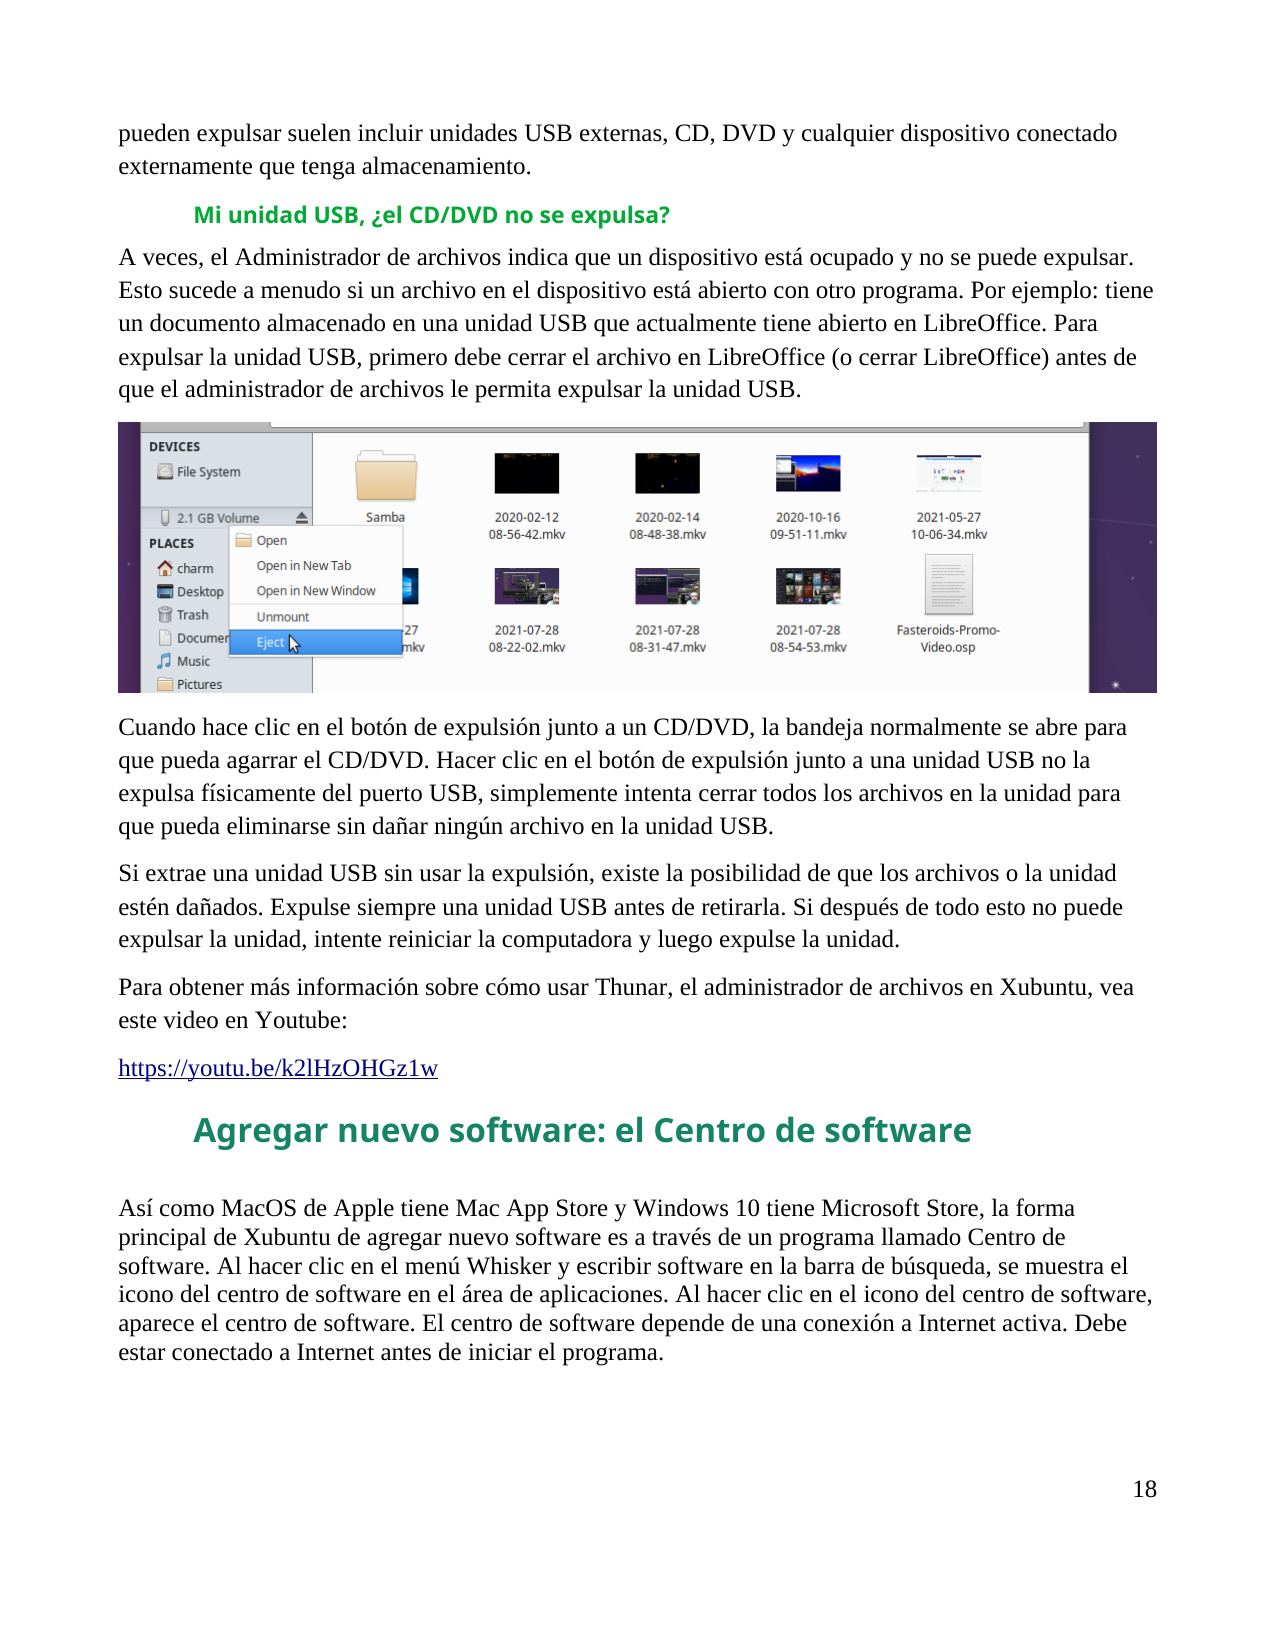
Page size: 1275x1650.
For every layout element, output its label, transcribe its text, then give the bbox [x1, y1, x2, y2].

text pueden expulsar suelen incluir unidades USB externas, CD, DVD y cualquier dispositivo conectado externamente que tenga almacenamiento. [118, 118, 1157, 180]
picture [118, 422, 1157, 693]
text https://youtu.be/k2lHzOHGz1w [118, 1053, 1157, 1082]
subtitle Agregar nuevo software: el Centro de software [118, 1107, 1157, 1152]
text Así como MacOS de Apple tiene Mac App Store y Windows 10 tiene Microsoft Store, la forma principal de Xubuntu de agregar nuevo software es a través de un programa llamado Centro de software. Al hacer clic en el menú Whisker y escribir software en la barra de búsqueda, se muestra el icono del centro de software en el área de aplicaciones. Al hacer clic en el icono del centro de software, aparece el centro de software. El centro de software depende de una conexión a Internet activa. Debe estar conectado a Internet antes de iniciar el programa. [118, 1193, 1157, 1366]
subtitle Mi unidad USB, ¿el CD/DVD no se expulsa? [118, 199, 1157, 230]
text Si extrae una unidad USB sin usar la expulsión, existe la posibilidad de que los archivos o la unidad estén dañados. Expulse siempre una unidad USB antes de retirarla. Si después de todo esto no puede expulsar la unidad, intente reiniciar la computadora y luego expulse la unidad. [118, 858, 1157, 953]
text Para obtener más información sobre cómo usar Thunar, el administrador de archivos en Xubuntu, vea este video en Youtube: [118, 972, 1157, 1034]
text A veces, el Administrador de archivos indica que un dispositivo está ocupado y no se puede expulsar. Esto sucede a menudo si un archivo en el dispositivo está abierto con otro programa. Por ejemplo: tiene un documento almacenado en una unidad USB que actualmente tiene abierto en LibreOffice. Para expulsar la unidad USB, primero debe cerrar el archivo en LibreOffice (o cerrar LibreOffice) antes de que el administrador de archivos le permita expulsar la unidad USB. [118, 242, 1157, 403]
text Cuando hace clic en el botón de expulsión junto a un CD/DVD, la bandeja normalmente se abre para que pueda agarrar el CD/DVD. Hacer clic en el botón de expulsión junto a una unidad USB no la expulsa físicamente del puerto USB, simplemente intenta cerrar todos los archivos en la unidad para que pueda eliminarse sin dañar ningún archivo en la unidad USB. [118, 712, 1157, 840]
